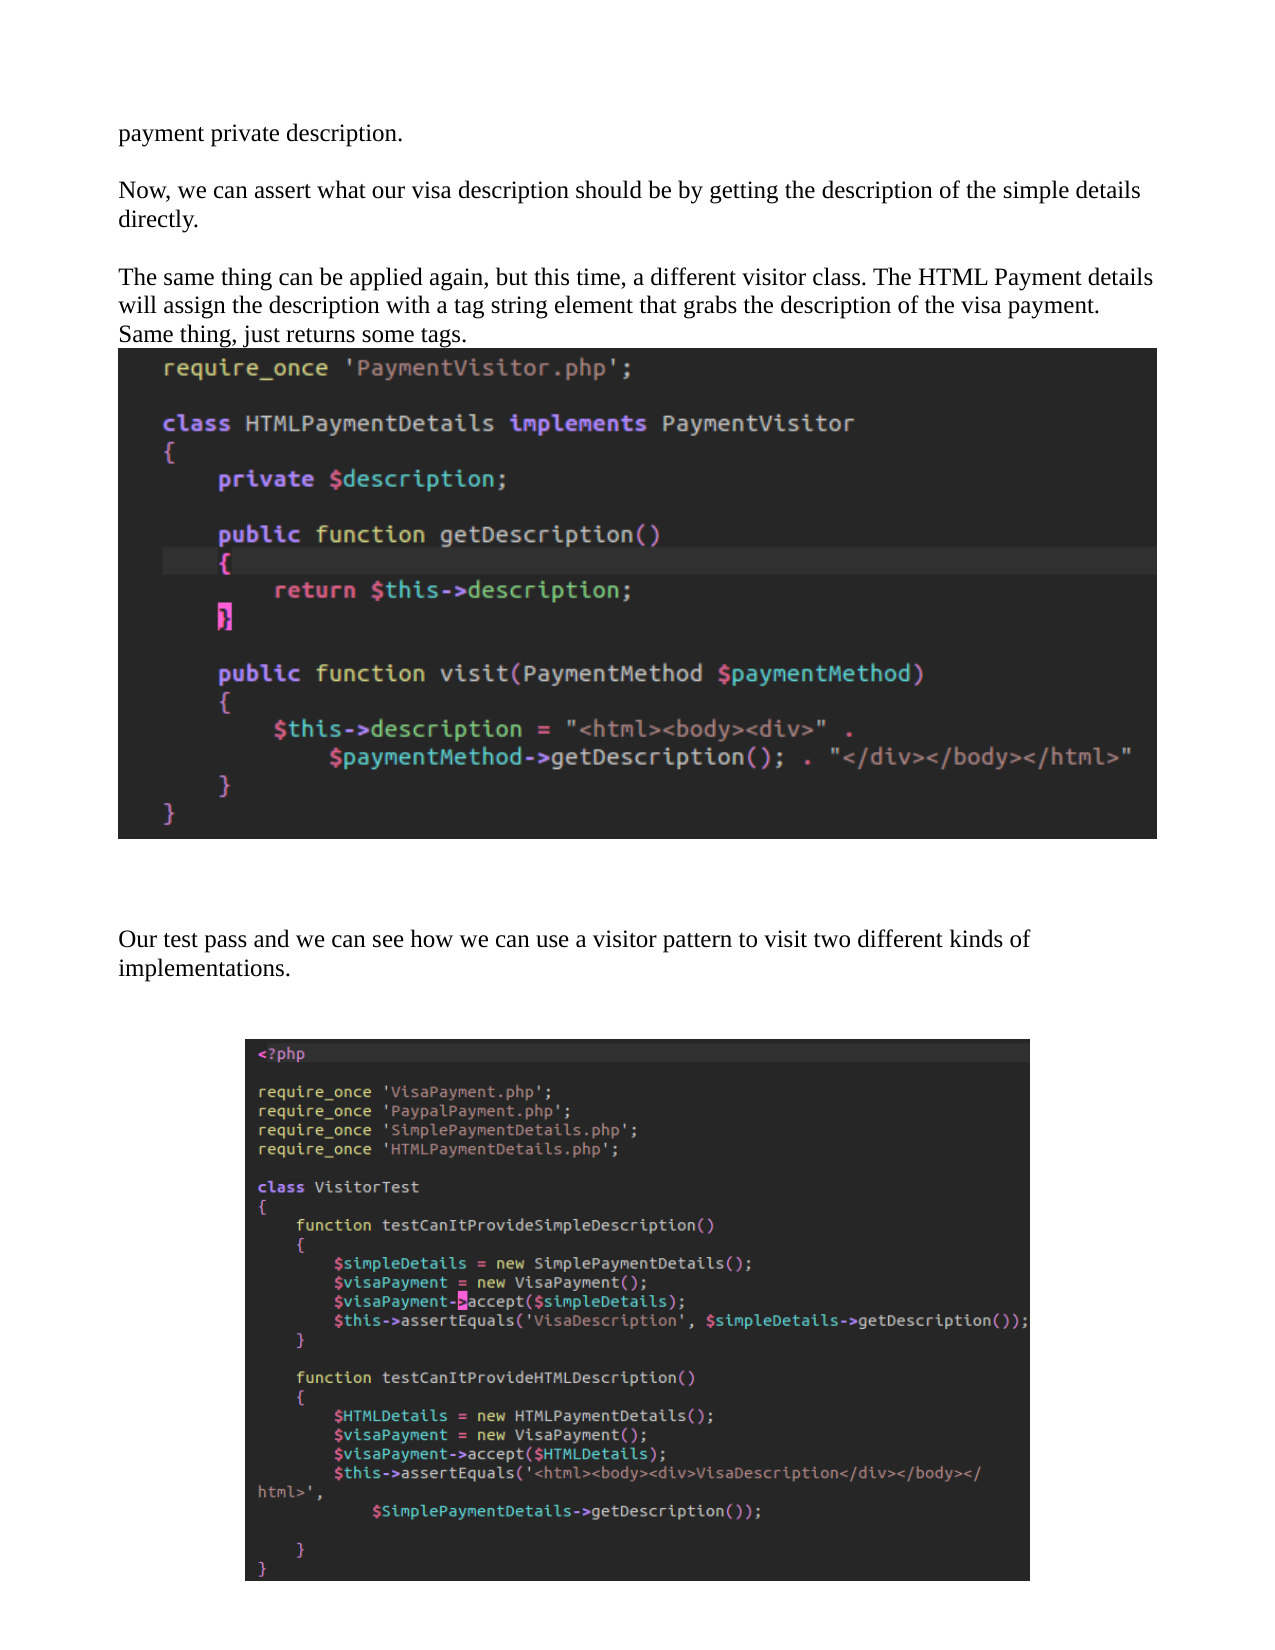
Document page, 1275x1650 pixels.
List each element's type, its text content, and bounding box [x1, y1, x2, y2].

text Our test pass and we can see how we can use a visitor pattern to visit two different kinds of implementations. [118, 924, 1157, 982]
text payment private description. [118, 118, 1157, 147]
picture [245, 1039, 1030, 1581]
text Now, we can assert what our visa description should be by getting the description of the simple details directly. [118, 176, 1157, 233]
picture [118, 348, 1157, 839]
text The same thing can be applied again, but this time, a different visitor class. The HTML Payment details will assign the description with a tag string element that grabs the description of the visa payment. Same thing, just returns some tags. [118, 262, 1157, 348]
